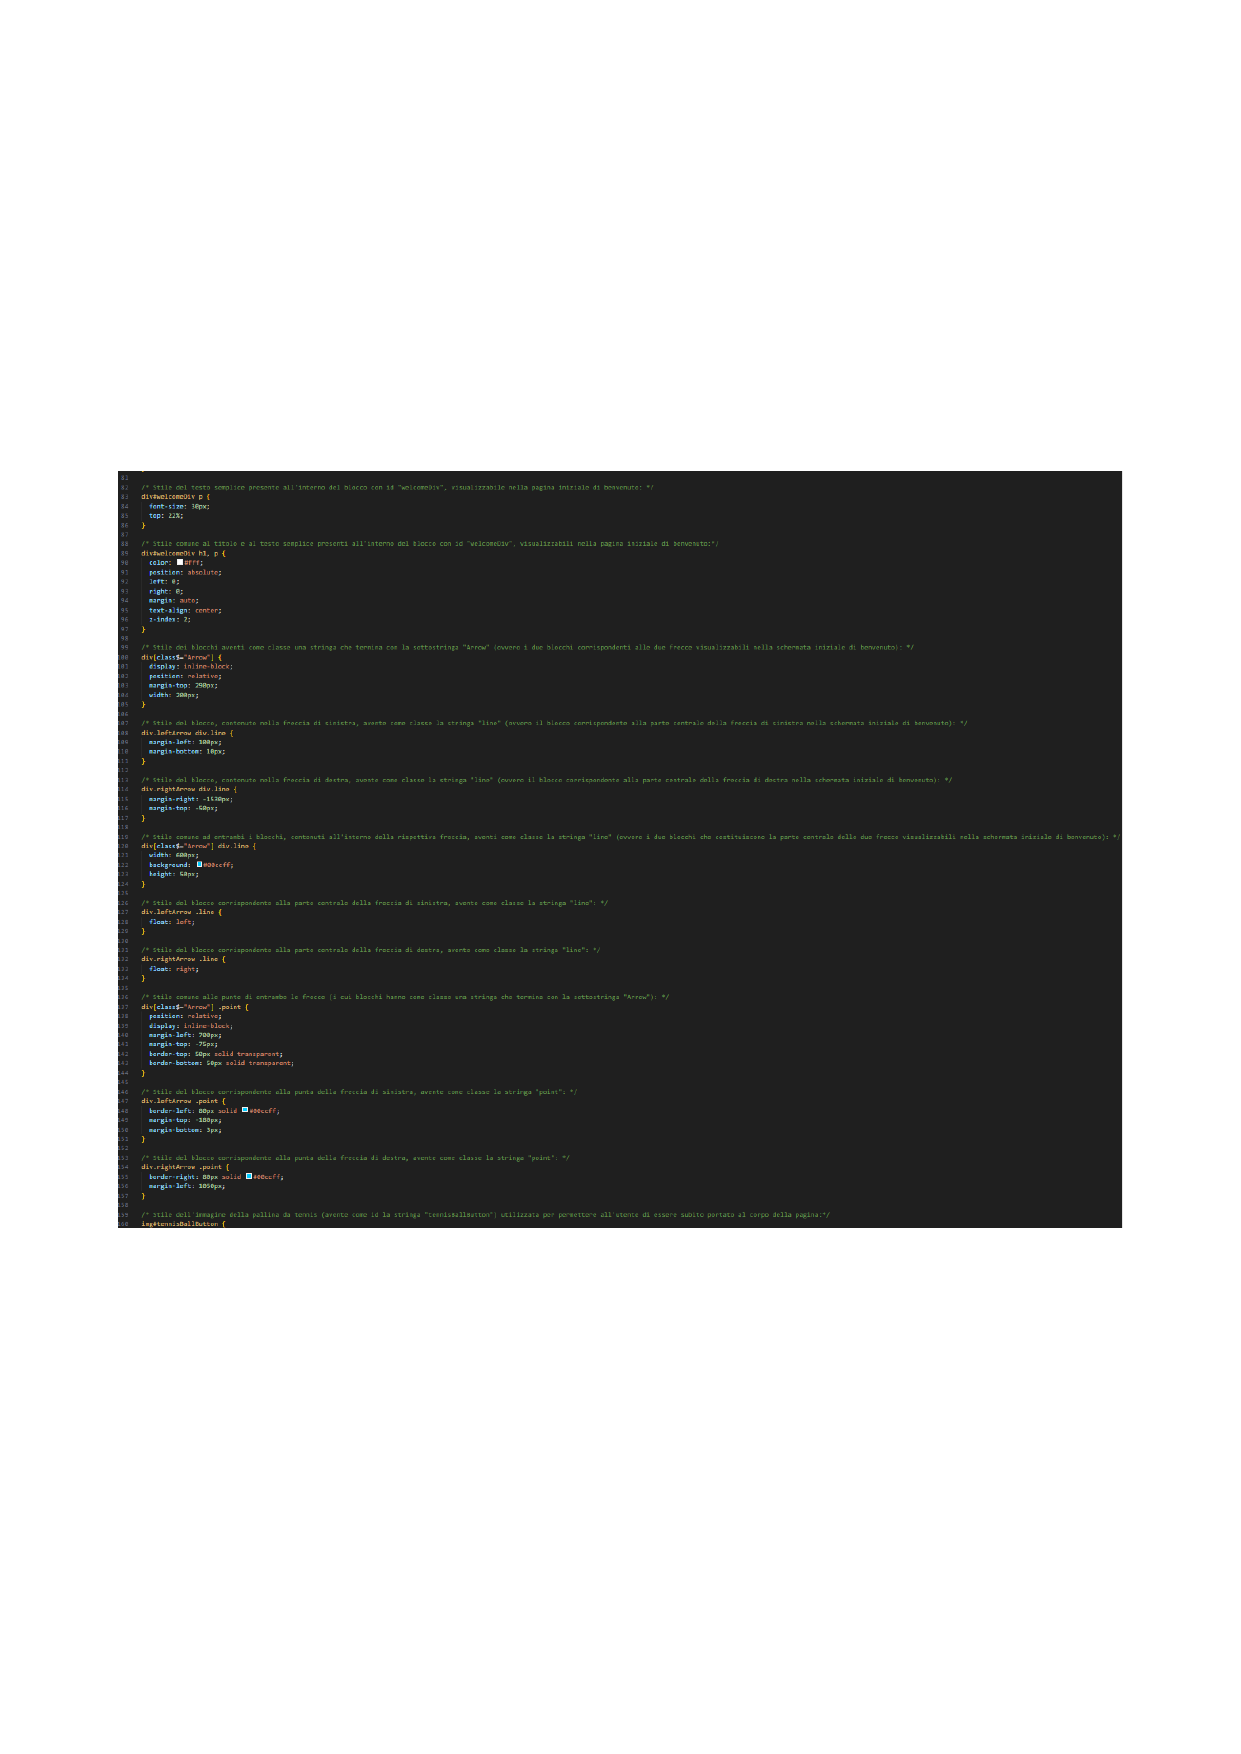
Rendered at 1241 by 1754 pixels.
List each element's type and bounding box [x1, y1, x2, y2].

picture [118, 471, 1123, 1228]
